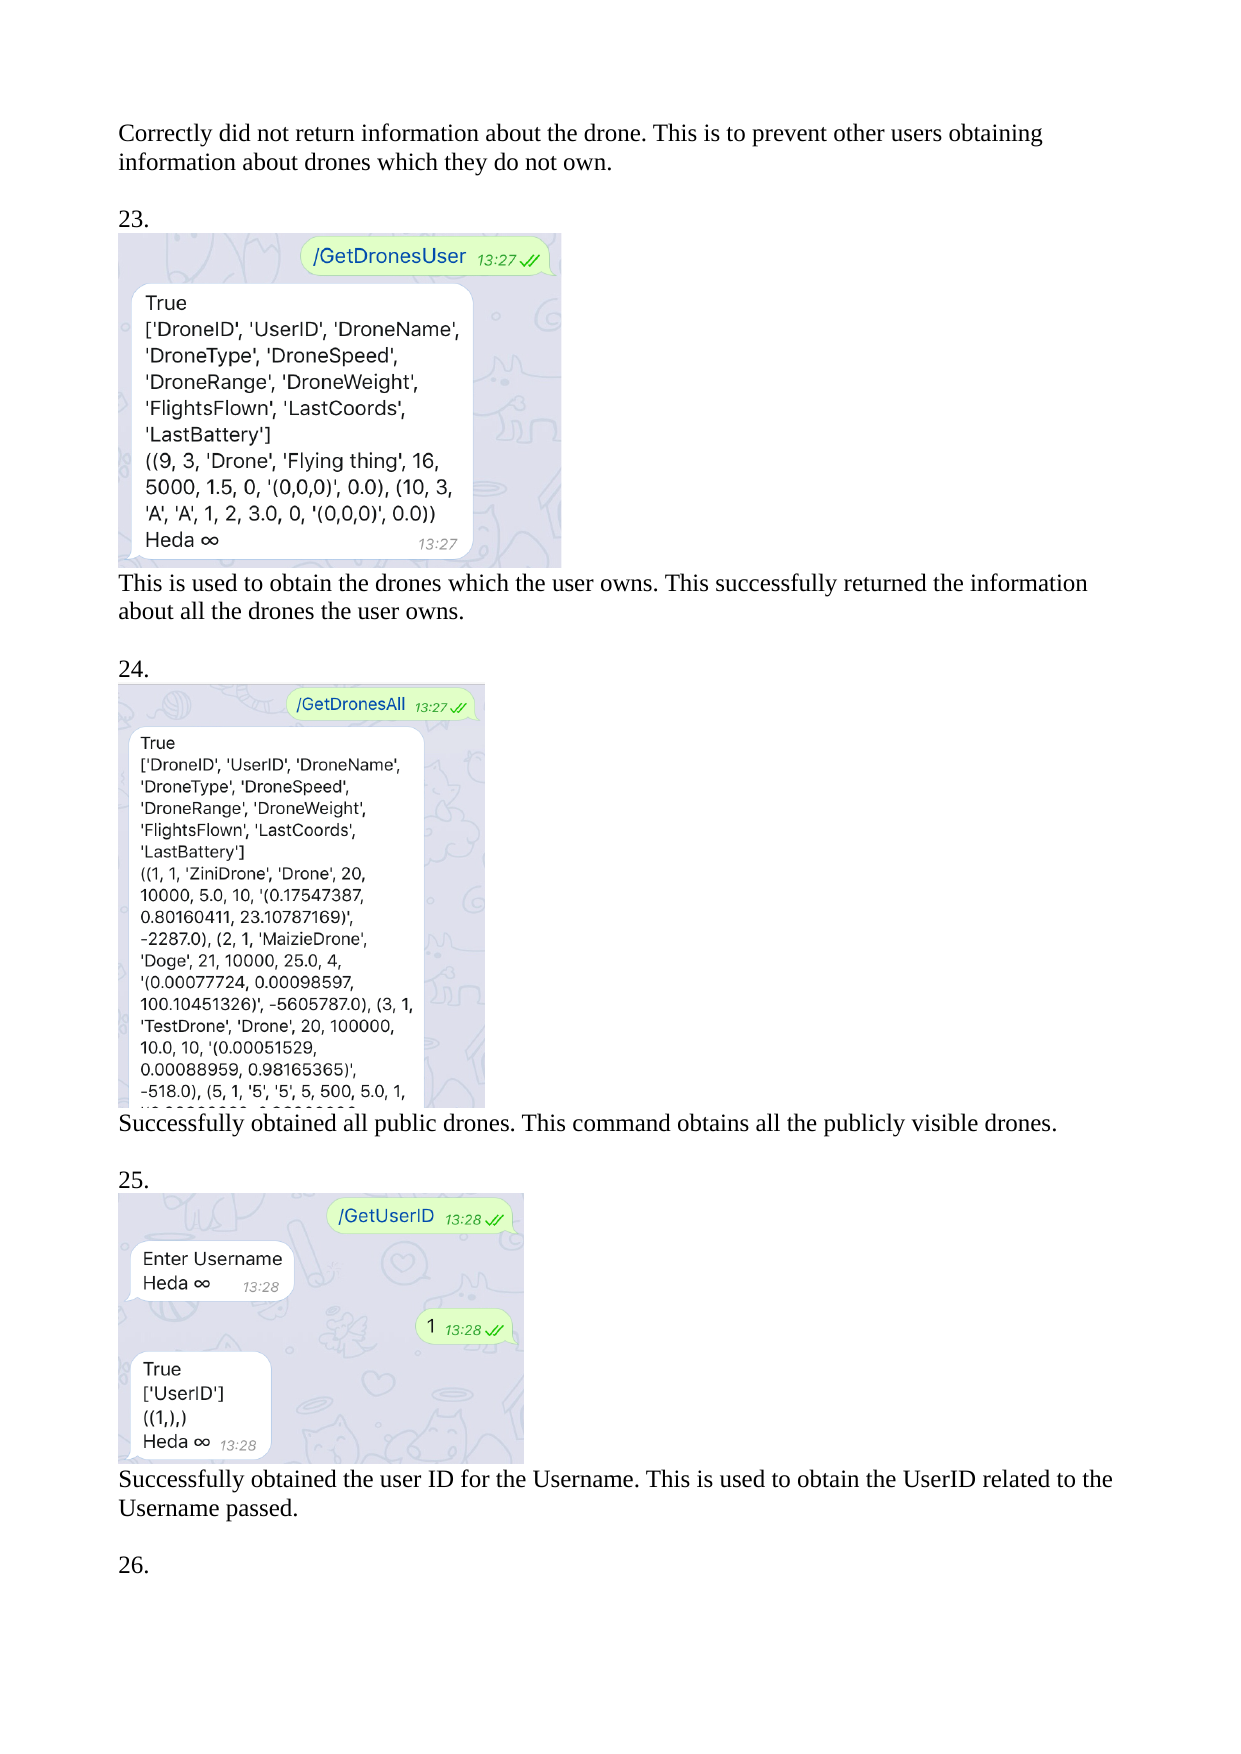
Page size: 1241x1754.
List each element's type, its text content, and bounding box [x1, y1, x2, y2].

picture [118, 233, 562, 568]
text 26. [118, 1550, 1122, 1579]
picture [118, 682, 483, 1108]
text Successfully obtained the user ID for the Username. This is used to obtain the UserID related to the Username passed. [118, 1194, 1122, 1522]
text 25. [118, 1165, 1122, 1194]
text Correctly did not return information about the drone. This is to prevent other users obtaining information about drones which they do not own. [118, 118, 1122, 176]
text Successfully obtained all public drones. This command obtains all the publicly visible drones. [118, 683, 1122, 1136]
picture [118, 1193, 524, 1464]
text 23. [118, 204, 1122, 233]
text 24. [118, 654, 1122, 683]
text This is used to obtain the drones which the user owns. This successfully returned the information about all the drones the user owns. [118, 233, 1122, 625]
